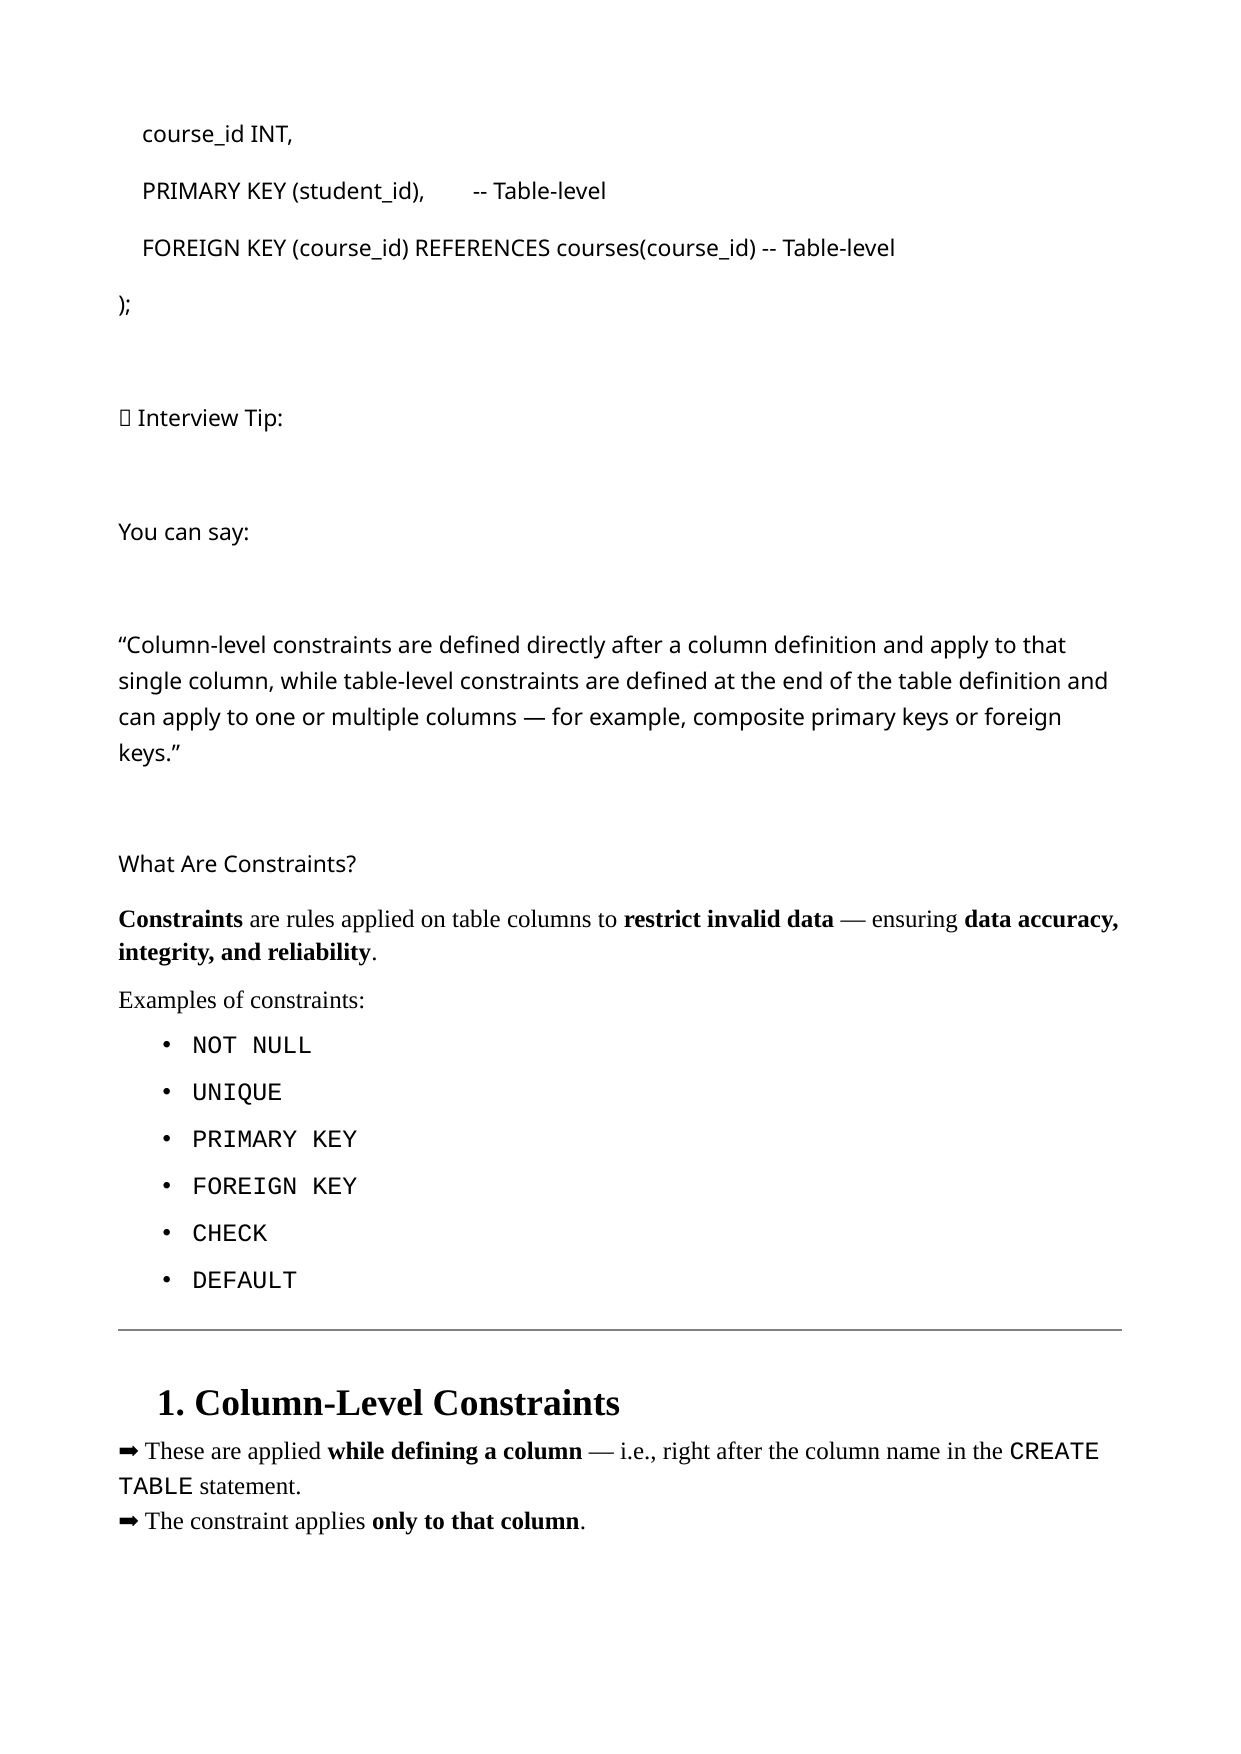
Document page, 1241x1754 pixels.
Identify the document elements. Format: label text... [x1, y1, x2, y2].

text FOREIGN KEY (course_id) REFERENCES courses(course_id) -- Table-level [118, 232, 1122, 263]
text Examples of constraints: [118, 985, 1122, 1014]
list FOREIGN KEY [162, 1174, 1122, 1202]
text Constraints are rules applied on table columns to restrict invalid data — ensuring data accuracy, integrity, and reliability. [118, 904, 1122, 966]
subtitle 🔸 1. Column-Level Constraints [118, 1380, 1122, 1423]
list DEFAULT [162, 1268, 1122, 1296]
text ➡️ These are applied while defining a column — i.e., right after the column name in the CREATE TABLE statement. ➡️ The constraint applies only to that column. [118, 1436, 1122, 1535]
list CHECK [162, 1221, 1122, 1249]
text You can say: [118, 516, 1122, 547]
text 💡 Interview Tip: [118, 402, 1122, 433]
text ); [118, 288, 1122, 320]
text course_id INT, [118, 118, 1122, 149]
list UNIQUE [162, 1079, 1122, 1108]
subtitle What Are Constraints? [118, 847, 1122, 879]
list NOT NULL [162, 1032, 1122, 1061]
text PRIMARY KEY (student_id), -- Table-level [118, 175, 1122, 206]
text “Column-level constraints are defined directly after a column definition and apply to that single column, while table-level constraints are defined at the end of the table definition and can apply to one or multiple columns — for example, composite primary keys or foreign keys.” [118, 629, 1122, 768]
list PRIMARY KEY [162, 1127, 1122, 1155]
